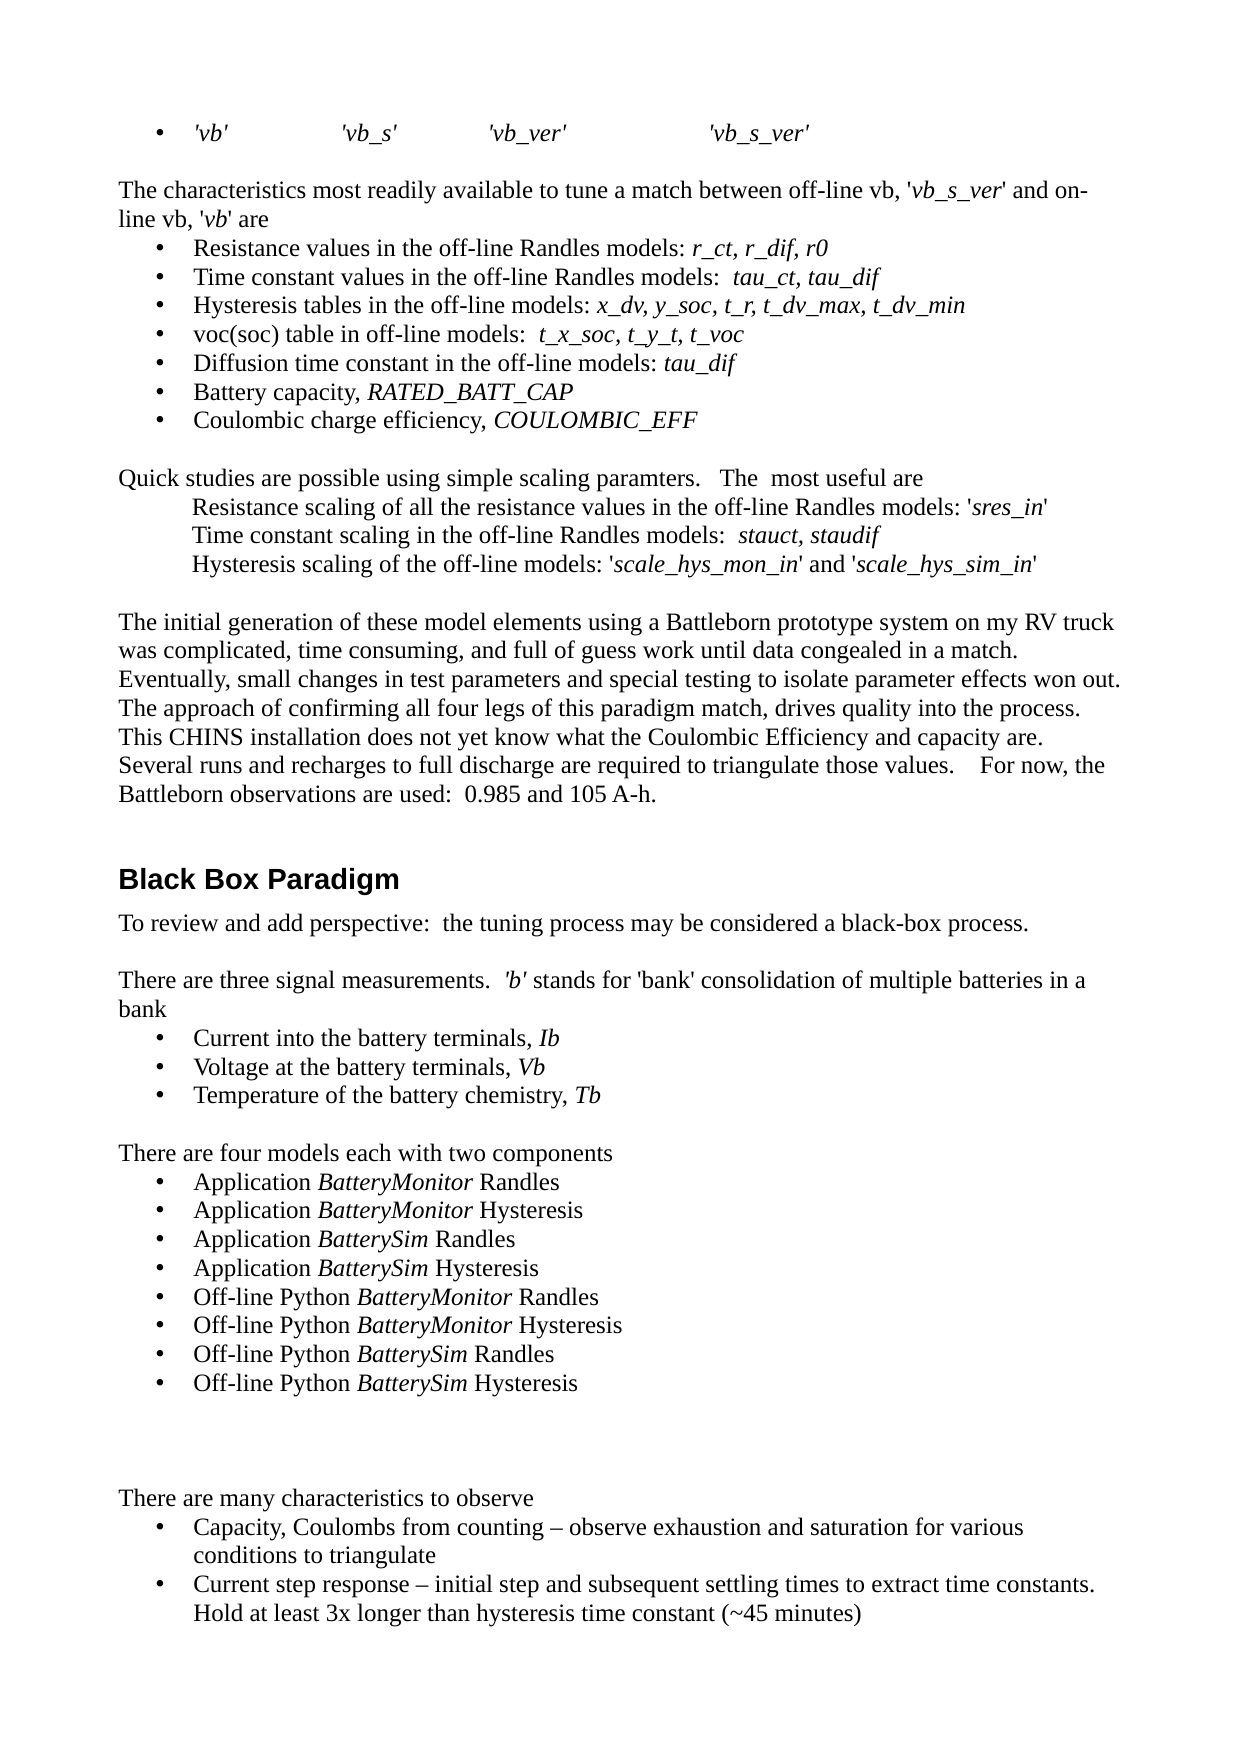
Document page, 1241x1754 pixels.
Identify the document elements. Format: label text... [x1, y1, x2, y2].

list voc(soc) table in off-line models: t_x_soc, t_y_t, t_voc [156, 319, 1122, 348]
list Off-line Python BatteryMonitor Randles [156, 1282, 1122, 1310]
list Time constant values in the off-line Randles models: tau_ct, tau_dif [156, 262, 1122, 291]
list Application BatterySim Hysteresis [156, 1253, 1122, 1282]
text Resistance scaling of all the resistance values in the off-line Randles models: 'sres_in' [118, 492, 1122, 521]
text Hysteresis scaling of the off-line models: 'scale_hys_mon_in' and 'scale_hys_sim_in' [118, 549, 1122, 578]
text The initial generation of these model elements using a Battleborn prototype system on my RV truck was complicated, time consuming, and full of guess work until data congealed in a match. Eventually, small changes in test parameters and special testing to isolate parameter effects won out. [118, 607, 1122, 693]
list Voltage at the battery terminals, Vb [156, 1052, 1122, 1080]
text There are many characteristics to observe [118, 1483, 1122, 1512]
list 'vb' 'vb_s' 'vb_ver' 'vb_s_ver' [156, 118, 1122, 147]
subtitle Black Box Paradigm [118, 862, 1122, 895]
list Current step response – initial step and subsequent settling times to extract time constants. Hold at least 3x longer than hysteresis time constant (~45 minutes) [156, 1569, 1122, 1627]
text The approach of confirming all four legs of this paradigm match, drives quality into the process. [118, 693, 1122, 722]
list Application BatteryMonitor Hysteresis [156, 1195, 1122, 1224]
list Off-line Python BatterySim Hysteresis [156, 1368, 1122, 1397]
list Application BatteryMonitor Randles [156, 1167, 1122, 1195]
list Off-line Python BatterySim Randles [156, 1339, 1122, 1368]
text There are four models each with two components [118, 1138, 1122, 1167]
text Time constant scaling in the off-line Randles models: stauct, staudif [118, 521, 1122, 549]
text There are three signal measurements. 'b' stands for 'bank' consolidation of multiple batteries in a bank [118, 965, 1122, 1023]
list Coulombic charge efficiency, COULOMBIC_EFF [156, 406, 1122, 434]
list Resistance values in the off-line Randles models: r_ct, r_dif, r0 [156, 233, 1122, 262]
list Capacity, Coulombs from counting – observe exhaustion and saturation for various conditions to triangulate [156, 1512, 1122, 1569]
text Quick studies are possible using simple scaling paramters. The most useful are [118, 463, 1122, 492]
text To review and add perspective: the tuning process may be considered a black-box process. [118, 908, 1122, 937]
text This CHINS installation does not yet know what the Coulombic Efficiency and capacity are. Several runs and recharges to full discharge are required to triangulate those values. For now, the Battleborn observations are used: 0.985 and 105 A-h. [118, 722, 1122, 808]
list Current into the battery terminals, Ib [156, 1023, 1122, 1052]
list Battery capacity, RATED_BATT_CAP [156, 377, 1122, 406]
list Hysteresis tables in the off-line models: x_dv, y_soc, t_r, t_dv_max, t_dv_min [156, 291, 1122, 319]
list Diffusion time constant in the off-line models: tau_dif [156, 348, 1122, 377]
list Application BatterySim Randles [156, 1224, 1122, 1253]
list Temperature of the battery chemistry, Tb [156, 1080, 1122, 1109]
text The characteristics most readily available to tune a match between off-line vb, 'vb_s_ver' and on-line vb, 'vb' are [118, 176, 1122, 233]
list Off-line Python BatteryMonitor Hysteresis [156, 1310, 1122, 1339]
